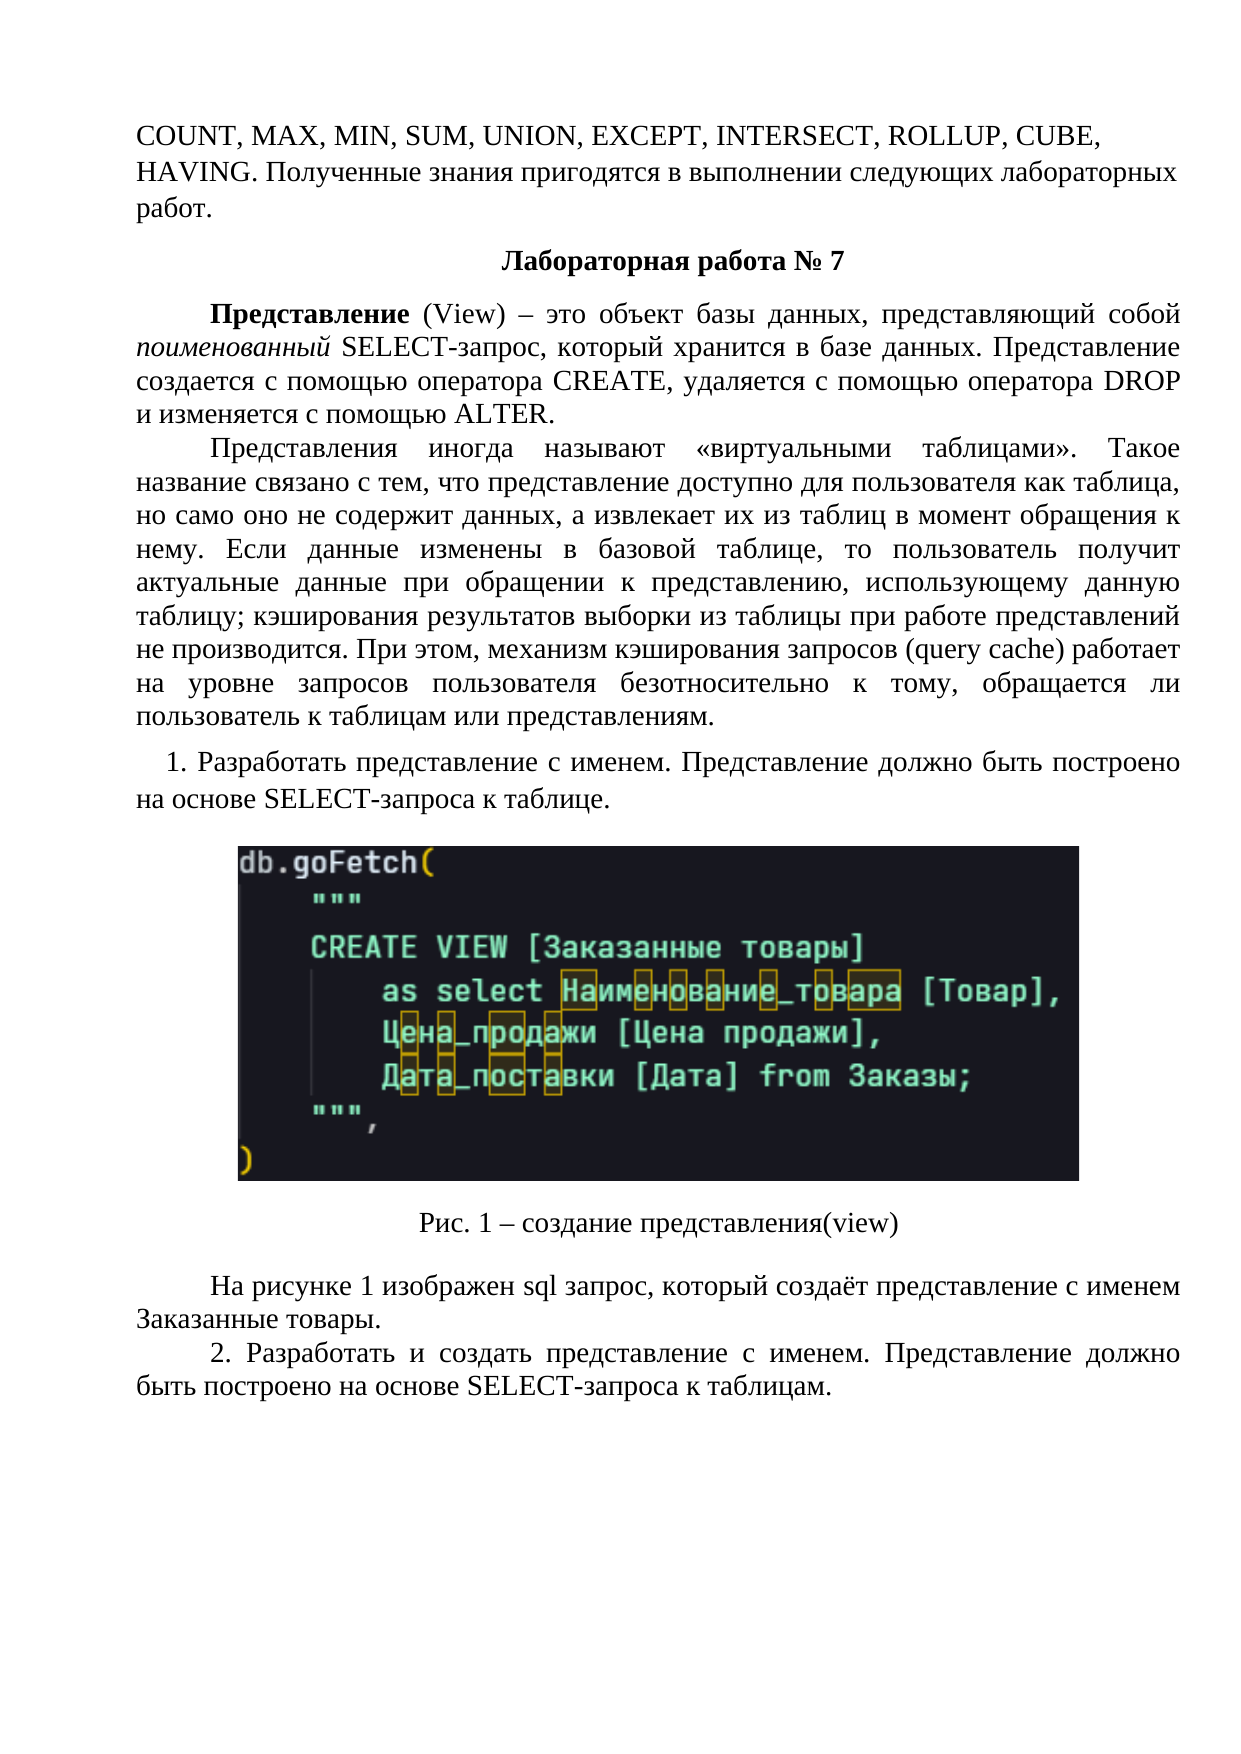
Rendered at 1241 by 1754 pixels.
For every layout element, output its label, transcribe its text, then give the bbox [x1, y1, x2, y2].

text 2. Разработать и создать представление с именем. Представление должно быть построено на основе SELECT-запроса к таблицам. [136, 1335, 1181, 1402]
text На рисунке 1 изображен sql запрос, который создаёт представление с именем Заказанные товары. [136, 1268, 1181, 1335]
text Рис. 1 – создание представления(view) [136, 1205, 1181, 1239]
text Лабораторная работа № 7 [136, 243, 1181, 277]
text 1. Разработать представление с именем. Представление должно быть построено на основе SELECT-запроса к таблице. [136, 744, 1181, 814]
text Представление (View) – это объект базы данных, представляющий собой поименованный SELECT-запрос, который хранится в базе данных. Представление создается с помощью оператора CREATE, удаляется с помощью оператора DROP и изменяется с помощью ALTER. [136, 296, 1181, 430]
picture [237, 846, 1080, 1181]
text COUNT, MAX, MIN, SUM, UNION, EXCEPT, INTERSECT, ROLLUP, CUBE, HAVING. Полученные знания пригодятся в выполнении следующих лабораторных работ. [136, 118, 1181, 224]
text Представления иногда называют «виртуальными таблицами». Такое название связано с тем, что представление доступно для пользователя как таблица, но само оно не содержит данных, а извлекает их из таблиц в момент обращения к нему. Если данные изменены в базовой таблице, то пользователь получит актуальные данные при обращении к представлению, использующему данную таблицу; кэширования результатов выборки из таблицы при работе представлений не производится. При этом, механизм кэширования запросов (query cache) работает на уровне запросов пользователя безотносительно к тому, обращается ли пользователь к таблицам или представлениям. [136, 430, 1181, 732]
